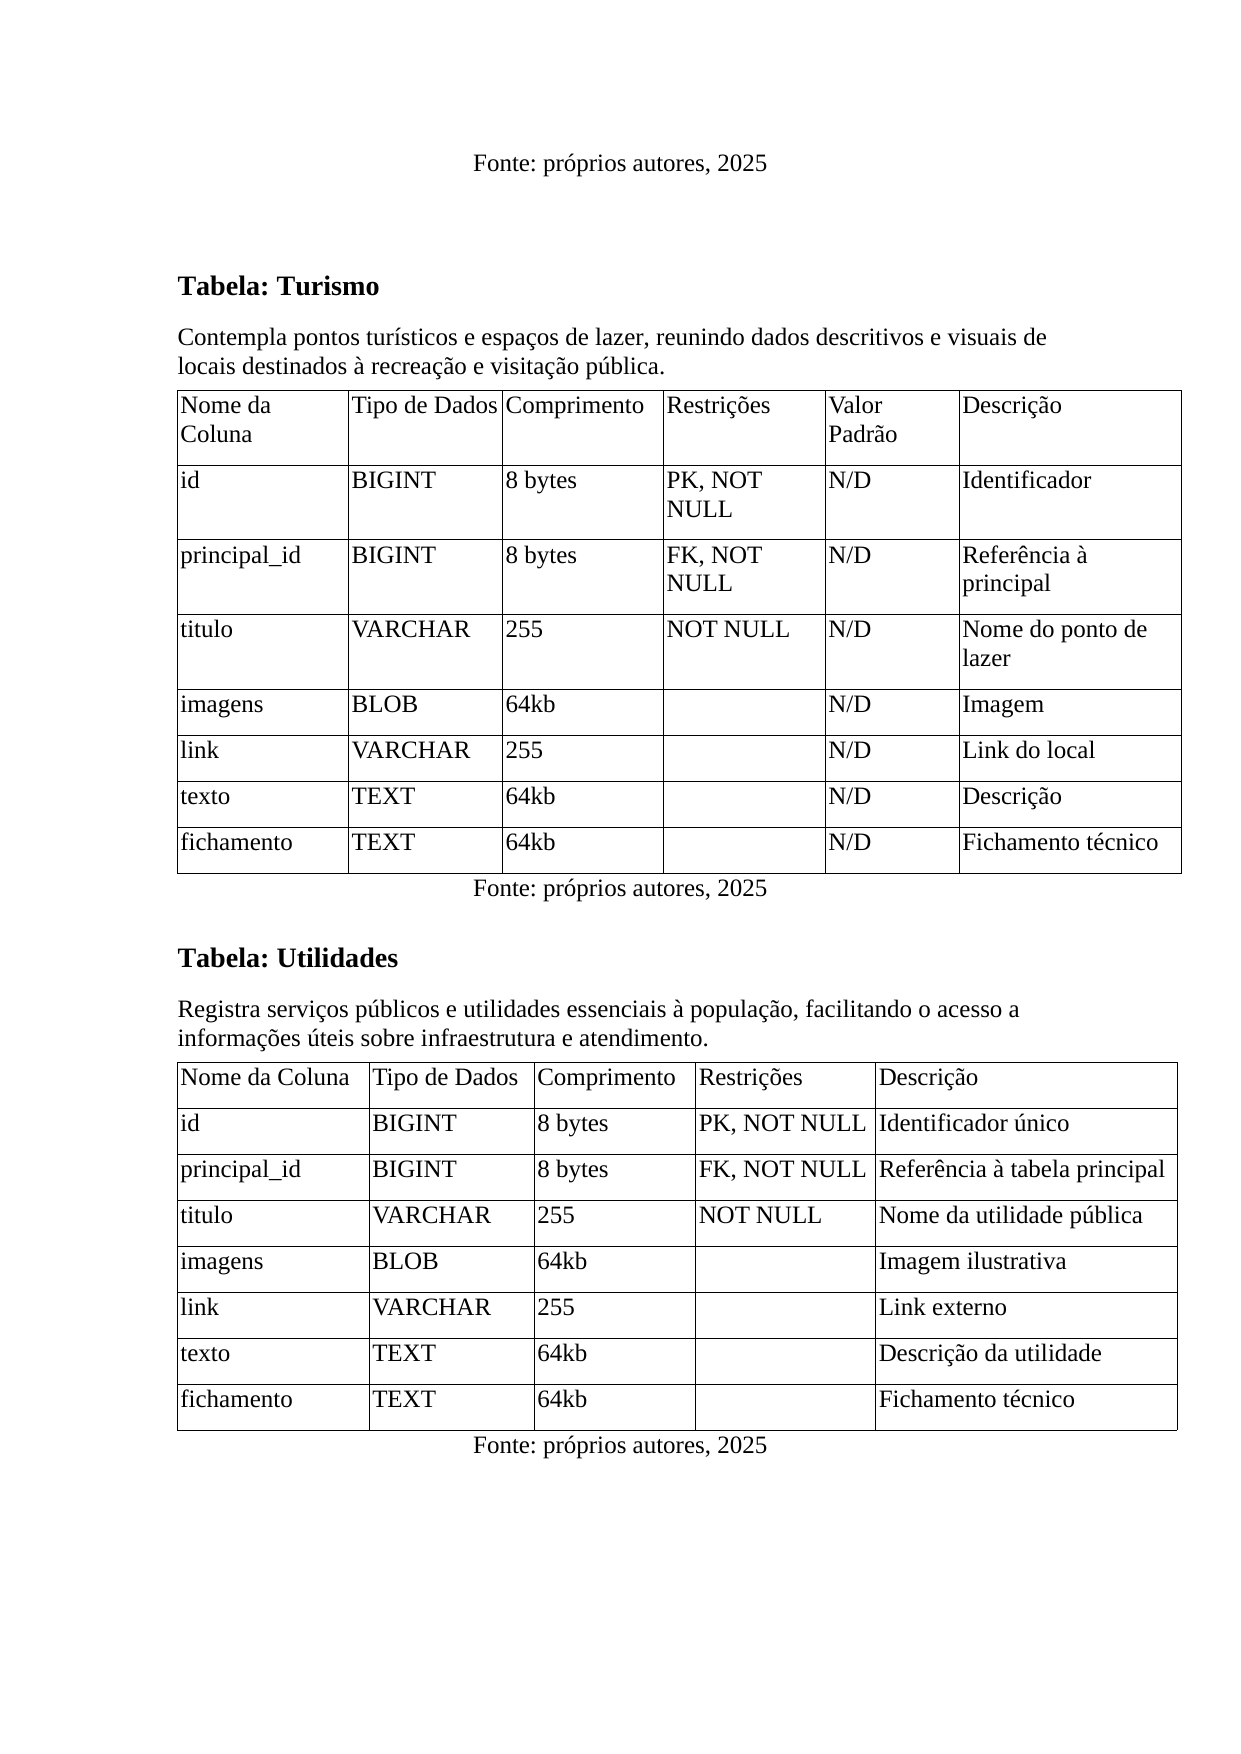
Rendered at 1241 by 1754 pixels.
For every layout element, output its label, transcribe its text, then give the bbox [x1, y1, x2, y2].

table_cell N/D [826, 690, 959, 734]
table_cell Link do local [960, 736, 1181, 781]
table_cell N/D [826, 466, 959, 539]
table_cell Imagem ilustrativa [876, 1247, 1177, 1292]
table_cell 8 bytes [503, 540, 663, 614]
table_cell link [178, 736, 348, 781]
table_cell texto [178, 782, 348, 826]
table_cell Identificador único [876, 1109, 1177, 1154]
table_cell [696, 1293, 875, 1338]
table_header Nome da Coluna [178, 1063, 369, 1108]
table_header Tipo de Dados [370, 1063, 534, 1108]
table_header Nome da Coluna [178, 391, 348, 464]
table_cell BLOB [349, 690, 502, 734]
table_cell 64kb [503, 828, 663, 872]
table_cell VARCHAR [349, 615, 502, 689]
text Registra serviços públicos e utilidades essenciais à população, facilitando o acesso a informações úteis sobre infraestrutura e atendimento. [177, 994, 1063, 1052]
table_cell FK, NOT NULL [664, 540, 825, 614]
table_cell Link externo [876, 1293, 1177, 1338]
table_cell TEXT [349, 828, 502, 872]
table_cell Referência à tabela principal [876, 1155, 1177, 1200]
table_cell imagens [178, 1247, 369, 1292]
subtitle Tabela: Turismo [177, 269, 1063, 301]
table_cell VARCHAR [370, 1293, 534, 1338]
table_cell 64kb [535, 1385, 695, 1429]
table_cell Descrição [960, 782, 1181, 826]
table_cell 64kb [535, 1247, 695, 1292]
table_cell 8 bytes [535, 1109, 695, 1154]
table_cell BIGINT [370, 1109, 534, 1154]
table_cell PK, NOT NULL [696, 1109, 875, 1154]
table_cell BIGINT [349, 540, 502, 614]
table_cell fichamento [178, 828, 348, 872]
subtitle Tabela: Utilidades [177, 941, 1063, 973]
table_cell BIGINT [349, 466, 502, 539]
table_cell Descrição da utilidade [876, 1339, 1177, 1383]
table_header Restrições [696, 1063, 875, 1108]
table_cell TEXT [370, 1385, 534, 1429]
table_cell Fichamento técnico [876, 1385, 1177, 1429]
table_cell PK, NOT NULL [664, 466, 825, 539]
table_header Tipo de Dados [349, 391, 502, 464]
table_header Valor Padrão [826, 391, 959, 464]
table_cell Fichamento técnico [960, 828, 1181, 872]
table_cell Nome da utilidade pública [876, 1201, 1177, 1246]
table_cell Imagem [960, 690, 1181, 734]
table_header Descrição [960, 391, 1181, 464]
table_cell BLOB [370, 1247, 534, 1292]
text Fonte: próprios autores, 2025 [177, 148, 1063, 176]
table_cell N/D [826, 736, 959, 781]
table_cell 8 bytes [535, 1155, 695, 1200]
table_header Restrições [664, 391, 825, 464]
table_cell 8 bytes [503, 466, 663, 539]
table_cell TEXT [349, 782, 502, 826]
table_cell [696, 1385, 875, 1429]
table_cell N/D [826, 828, 959, 872]
table_cell 64kb [503, 690, 663, 734]
table_header Comprimento [535, 1063, 695, 1108]
table_cell titulo [178, 615, 348, 689]
text Fonte: próprios autores, 2025 [177, 1431, 1063, 1459]
table_cell link [178, 1293, 369, 1338]
table_cell id [178, 466, 348, 539]
table_cell NOT NULL [664, 615, 825, 689]
table_cell TEXT [370, 1339, 534, 1383]
table_cell FK, NOT NULL [696, 1155, 875, 1200]
table_cell Nome do ponto de lazer [960, 615, 1181, 689]
table_cell texto [178, 1339, 369, 1383]
table_cell VARCHAR [370, 1201, 534, 1246]
table_cell [664, 828, 825, 872]
table_cell 64kb [535, 1339, 695, 1383]
table_cell [664, 782, 825, 826]
table_cell N/D [826, 540, 959, 614]
table_cell [696, 1339, 875, 1383]
table_header Descrição [876, 1063, 1177, 1108]
table_cell Identificador [960, 466, 1181, 539]
table_cell principal_id [178, 1155, 369, 1200]
table_cell fichamento [178, 1385, 369, 1429]
table_cell 255 [503, 615, 663, 689]
table_cell NOT NULL [696, 1201, 875, 1246]
table_cell VARCHAR [349, 736, 502, 781]
text Contempla pontos turísticos e espaços de lazer, reunindo dados descritivos e visuais de locais destinados à recreação e visitação pública. [177, 322, 1063, 379]
table_cell 255 [535, 1293, 695, 1338]
table_cell BIGINT [370, 1155, 534, 1200]
table_cell titulo [178, 1201, 369, 1246]
table_header Comprimento [503, 391, 663, 464]
table_cell 255 [535, 1201, 695, 1246]
table_cell 255 [503, 736, 663, 781]
table_cell [664, 690, 825, 734]
text Fonte: próprios autores, 2025 [177, 874, 1063, 902]
table_cell [696, 1247, 875, 1292]
table_cell Referência à principal [960, 540, 1181, 614]
table_cell N/D [826, 615, 959, 689]
table_cell imagens [178, 690, 348, 734]
table_cell N/D [826, 782, 959, 826]
table_cell principal_id [178, 540, 348, 614]
table_cell [664, 736, 825, 781]
table_cell id [178, 1109, 369, 1154]
table_cell 64kb [503, 782, 663, 826]
